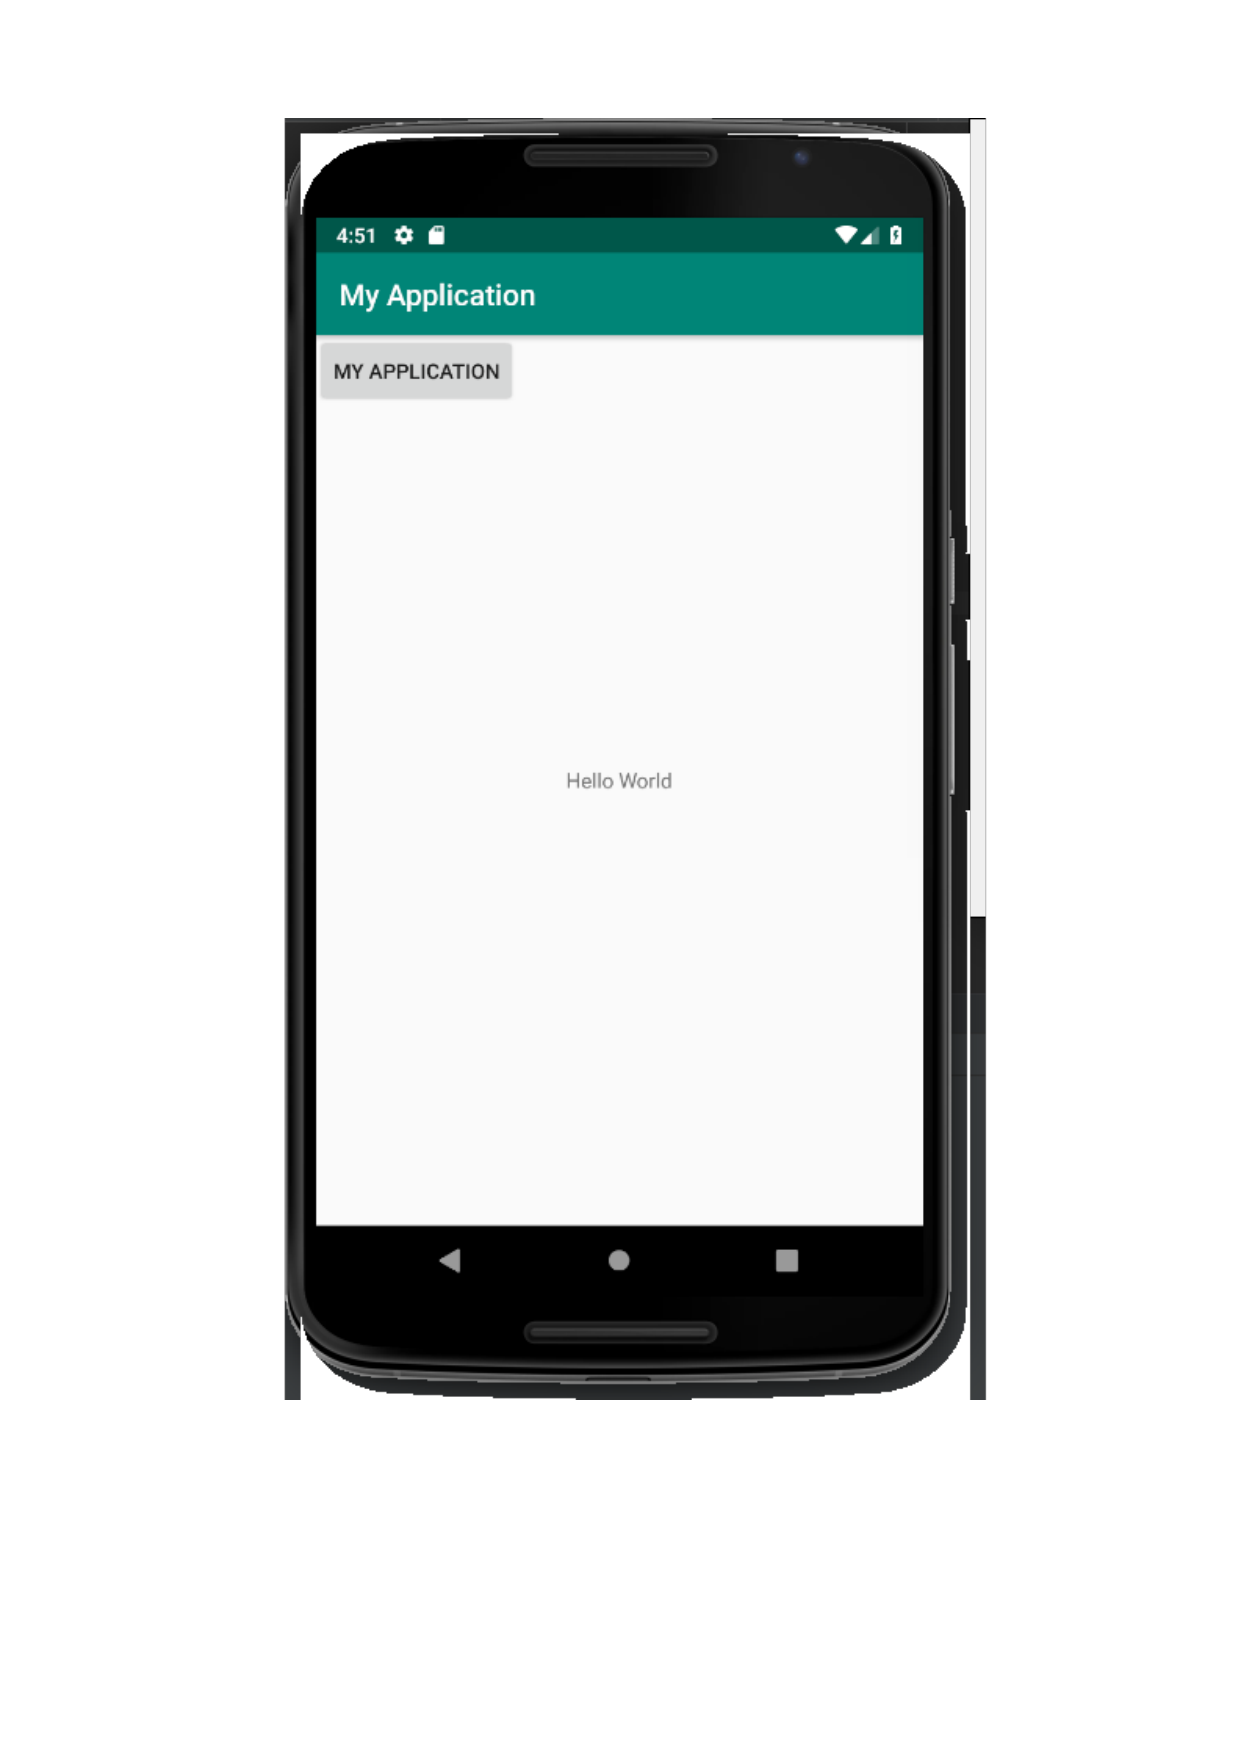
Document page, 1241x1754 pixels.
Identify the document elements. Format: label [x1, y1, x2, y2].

picture [221, 118, 1019, 1400]
